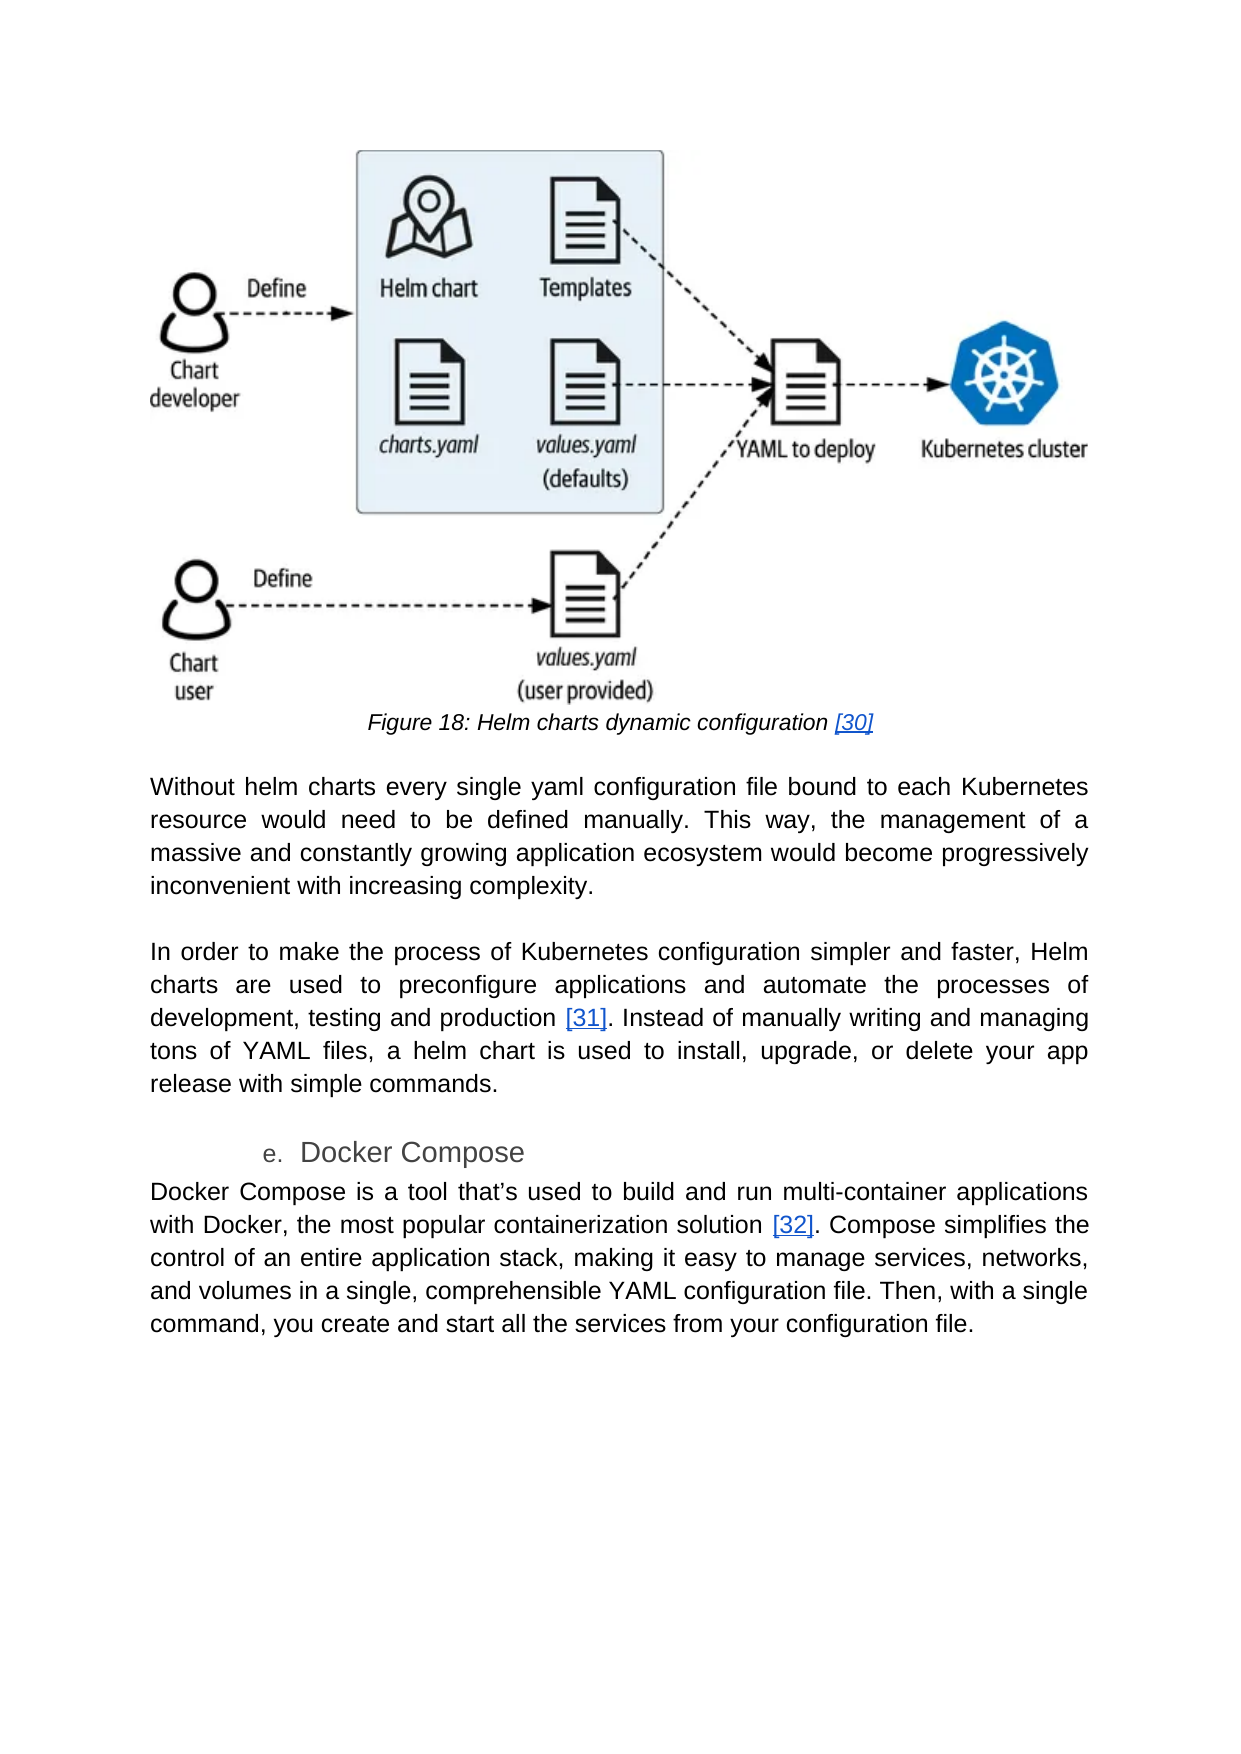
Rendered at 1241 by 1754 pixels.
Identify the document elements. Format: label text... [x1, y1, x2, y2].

text In order to make the process of Kubernetes configuration simpler and faster, Helm charts are used to preconfigure applications and automate the processes of development, testing and production [31]. Instead of manually writing and managing tons of YAML files, a helm chart is used to install, upgrade, or delete your app release with simple commands. [150, 937, 1090, 1098]
picture [150, 150, 1088, 705]
subtitle Docker Compose [262, 1135, 1090, 1169]
text Without helm charts every single yaml configuration file bound to each Kubernetes resource would need to be defined manually. This way, the management of a massive and constantly growing application ecosystem would become progressively inconvenient with increasing complexity. [150, 772, 1090, 899]
text Docker Compose is a tool that’s used to build and run multi-container applications with Docker, the most popular containerization solution [32]. Compose simplifies the control of an entire application stack, making it easy to manage services, networks, and volumes in a single, comprehensible YAML configuration file. Then, with a single command, you create and start all the services from your configuration file. [150, 1177, 1090, 1338]
text Figure 18: Helm charts dynamic configuration [30] [150, 708, 1090, 735]
